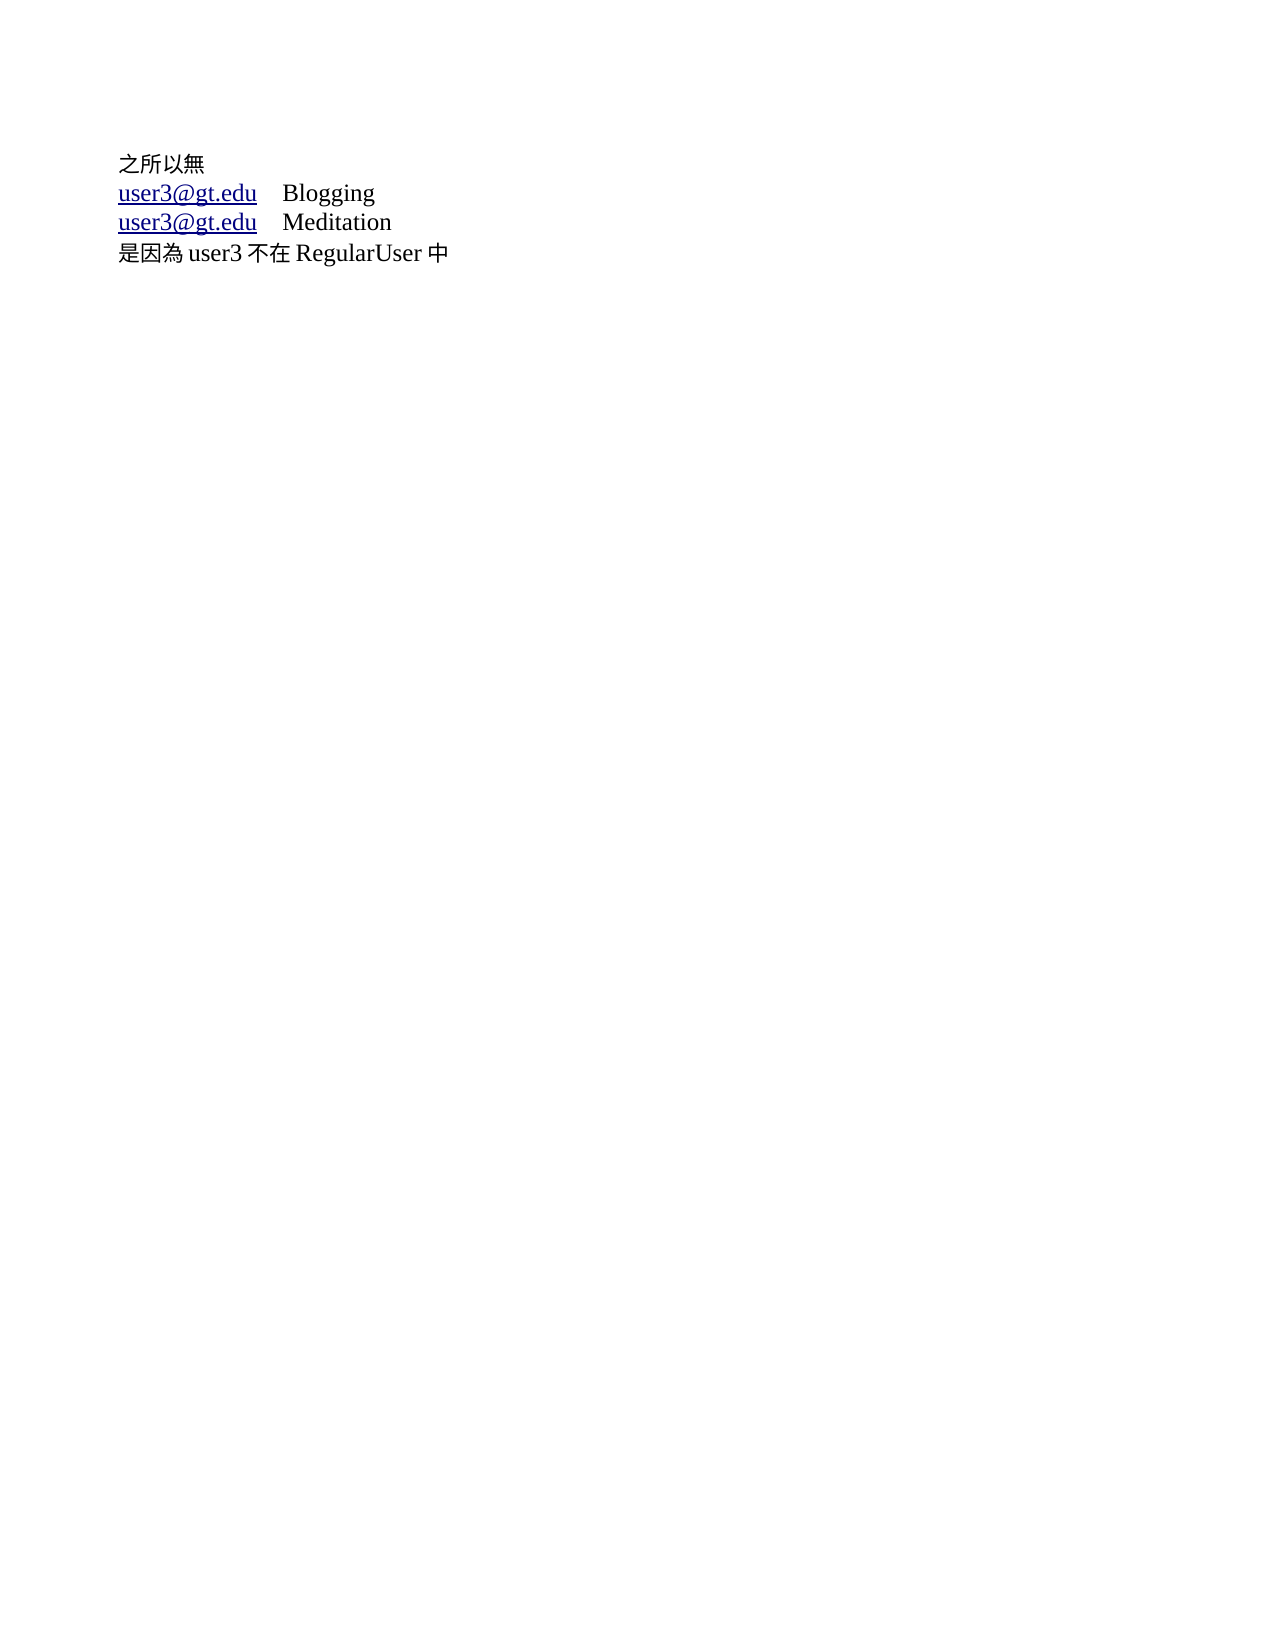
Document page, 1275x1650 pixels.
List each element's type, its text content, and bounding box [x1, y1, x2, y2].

text user3@gt.edu Blogging [118, 178, 1157, 207]
text 是因為user3不在RegularUser中 [118, 236, 1157, 268]
text user3@gt.edu Meditation [118, 207, 1157, 236]
text 之所以無 [118, 147, 1157, 178]
